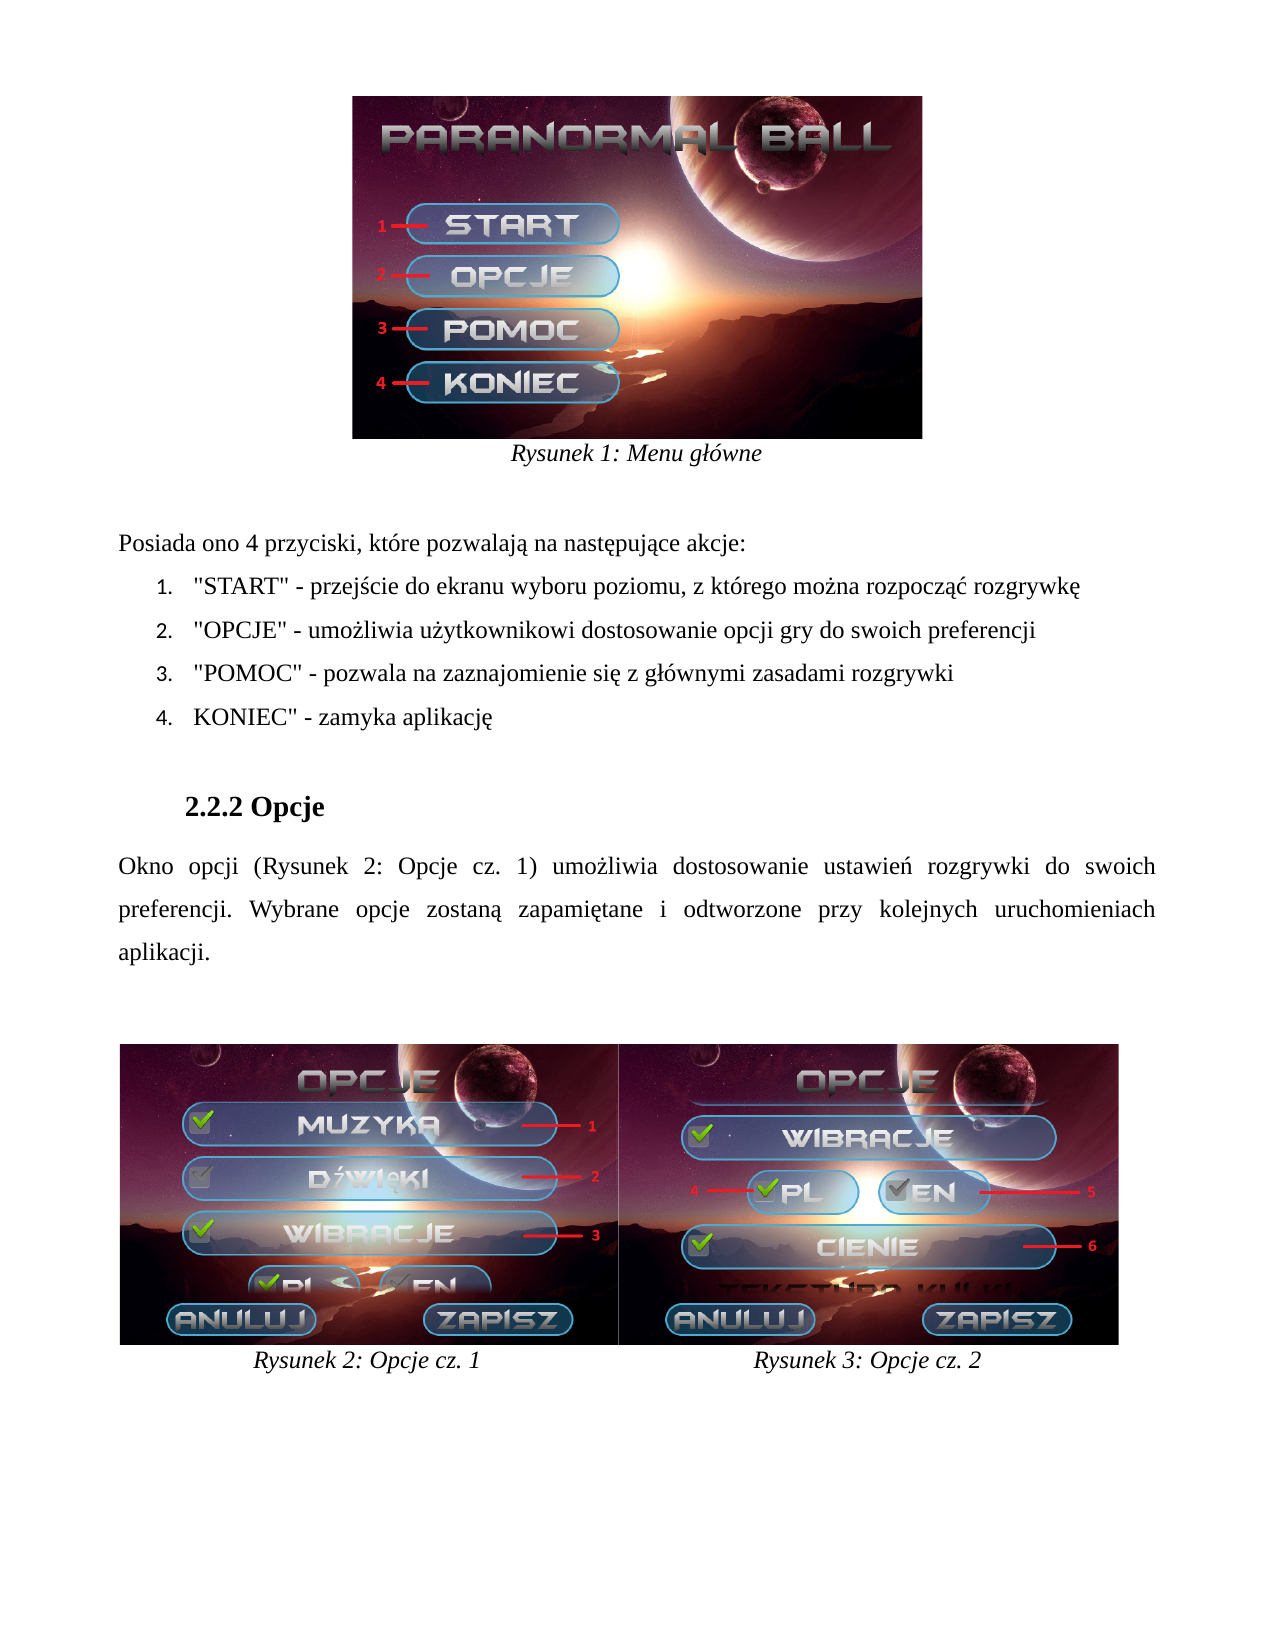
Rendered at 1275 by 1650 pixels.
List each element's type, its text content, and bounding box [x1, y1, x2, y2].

text Posiada ono 4 przyciski, które pozwalają na następujące akcje: [118, 528, 1157, 557]
picture [352, 96, 923, 439]
text Rysunek 3: Opcje cz. 2 [620, 1345, 1117, 1374]
text Okno opcji (Rysunek 2: Opcje cz. 1) umożliwia dostosowanie ustawień rozgrywki do swoich preferencji. Wybrane opcje zostaną zapamiętane i odtworzone przy kolejnych uruchomieniach aplikacji. [118, 851, 1157, 966]
list "POMOC" - pozwala na zaznajomienie się z głównymi zasadami rozgrywki [156, 658, 1157, 688]
subtitle Opcje [177, 789, 1157, 822]
text Rysunek 2: Opcje cz. 1 [120, 1345, 617, 1374]
list "OPCJE" - umożliwia użytkownikowi dostosowanie opcji gry do swoich preferencji [156, 615, 1157, 644]
picture [119, 1044, 1119, 1345]
text Rysunek 1: Menu główne [354, 439, 921, 467]
list "START" - przejście do ekranu wyboru poziomu, z którego można rozpocząć rozgrywkę [156, 571, 1157, 601]
list KONIEC" - zamyka aplikację [156, 702, 1157, 731]
